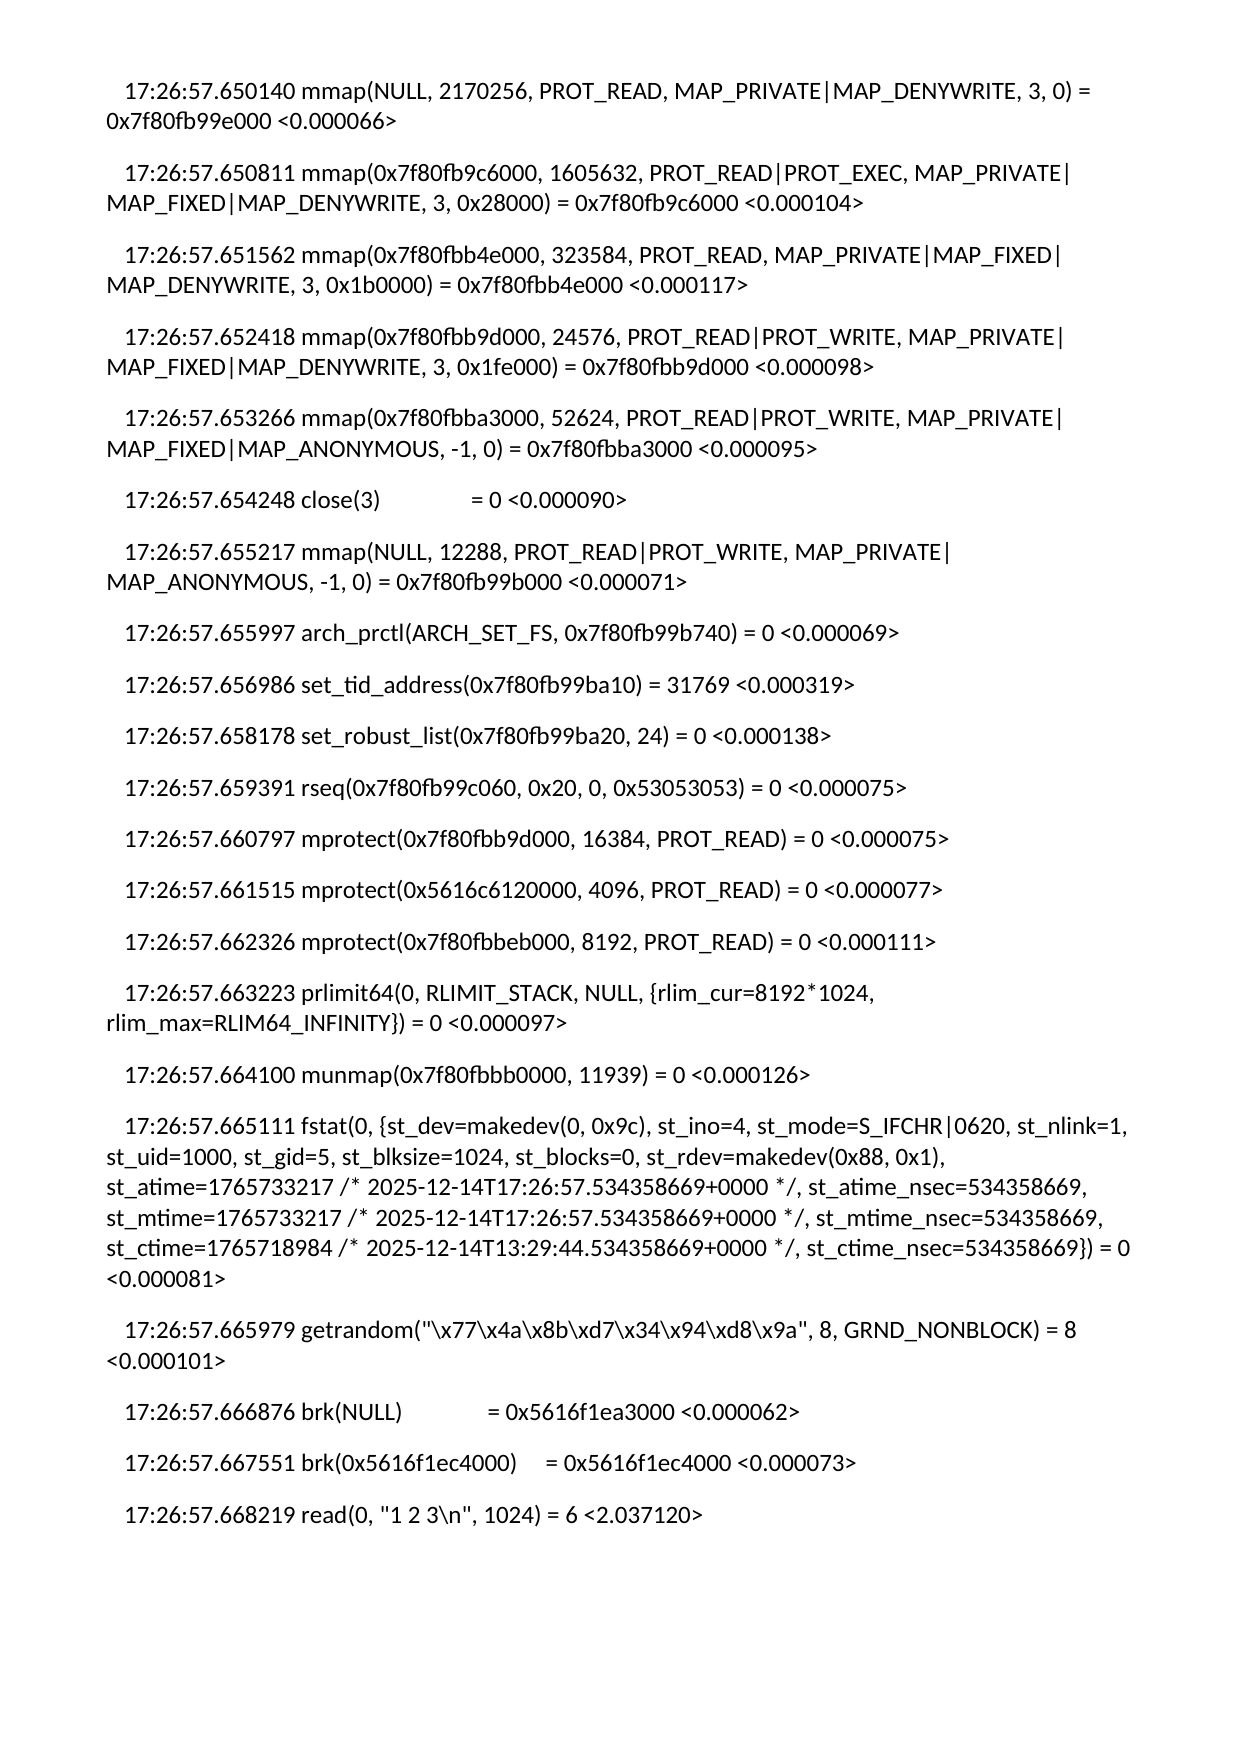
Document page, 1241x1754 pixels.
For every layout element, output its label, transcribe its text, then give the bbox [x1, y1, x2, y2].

text 17:26:57.654248 close(3) = 0 <0.000090> [106, 484, 1147, 515]
text 17:26:57.659391 rseq(0x7f80fb99c060, 0x20, 0, 0x53053053) = 0 <0.000075> [106, 772, 1147, 802]
text 17:26:57.655997 arch_prctl(ARCH_SET_FS, 0x7f80fb99b740) = 0 <0.000069> [106, 618, 1147, 648]
text 17:26:57.668219 read(0, "1 2 3\n", 1024) = 6 <2.037120> [106, 1499, 1147, 1529]
text 17:26:57.650811 mmap(0x7f80fb9c6000, 1605632, PROT_READ|PROT_EXEC, MAP_PRIVATE|MAP_FIXED|MAP_DENYWRITE, 3, 0x28000) = 0x7f80fb9c6000 <0.000104> [106, 157, 1147, 218]
text 17:26:57.655217 mmap(NULL, 12288, PROT_READ|PROT_WRITE, MAP_PRIVATE|MAP_ANONYMOUS, -1, 0) = 0x7f80fb99b000 <0.000071> [106, 536, 1147, 597]
text 17:26:57.656986 set_tid_address(0x7f80fb99ba10) = 31769 <0.000319> [106, 669, 1147, 699]
text 17:26:57.661515 mprotect(0x5616c6120000, 4096, PROT_READ) = 0 <0.000077> [106, 874, 1147, 905]
text 17:26:57.664100 munmap(0x7f80fbbb0000, 11939) = 0 <0.000126> [106, 1059, 1147, 1089]
text 17:26:57.662326 mprotect(0x7f80fbbeb000, 8192, PROT_READ) = 0 <0.000111> [106, 926, 1147, 956]
text 17:26:57.666876 brk(NULL) = 0x5616f1ea3000 <0.000062> [106, 1396, 1147, 1427]
text 17:26:57.663223 prlimit64(0, RLIMIT_STACK, NULL, {rlim_cur=8192*1024, rlim_max=RLIM64_INFINITY}) = 0 <0.000097> [106, 977, 1147, 1038]
text 17:26:57.660797 mprotect(0x7f80fbb9d000, 16384, PROT_READ) = 0 <0.000075> [106, 823, 1147, 853]
text 17:26:57.658178 set_robust_list(0x7f80fb99ba20, 24) = 0 <0.000138> [106, 720, 1147, 751]
text 17:26:57.652418 mmap(0x7f80fbb9d000, 24576, PROT_READ|PROT_WRITE, MAP_PRIVATE|MAP_FIXED|MAP_DENYWRITE, 3, 0x1fe000) = 0x7f80fbb9d000 <0.000098> [106, 321, 1147, 382]
text 17:26:57.653266 mmap(0x7f80fbba3000, 52624, PROT_READ|PROT_WRITE, MAP_PRIVATE|MAP_FIXED|MAP_ANONYMOUS, -1, 0) = 0x7f80fbba3000 <0.000095> [106, 402, 1147, 463]
text 17:26:57.650140 mmap(NULL, 2170256, PROT_READ, MAP_PRIVATE|MAP_DENYWRITE, 3, 0) = 0x7f80fb99e000 <0.000066> [106, 75, 1147, 136]
text 17:26:57.665111 fstat(0, {st_dev=makedev(0, 0x9c), st_ino=4, st_mode=S_IFCHR|0620, st_nlink=1, st_uid=1000, st_gid=5, st_blksize=1024, st_blocks=0, st_rdev=makedev(0x88, 0x1), st_atime=1765733217 /* 2025-12-14T17:26:57.534358669+0000 */, st_atime_nsec=534358669, st_mtime=1765733217 /* 2025-12-14T17:26:57.534358669+0000 */, st_mtime_nsec=534358669, st_ctime=1765718984 /* 2025-12-14T13:29:44.534358669+0000 */, st_ctime_nsec=534358669}) = 0 <0.000081> [106, 1110, 1147, 1293]
text 17:26:57.665979 getrandom("\x77\x4a\x8b\xd7\x34\x94\xd8\x9a", 8, GRND_NONBLOCK) = 8 <0.000101> [106, 1314, 1147, 1375]
text 17:26:57.667551 brk(0x5616f1ec4000) = 0x5616f1ec4000 <0.000073> [106, 1447, 1147, 1478]
text 17:26:57.651562 mmap(0x7f80fbb4e000, 323584, PROT_READ, MAP_PRIVATE|MAP_FIXED|MAP_DENYWRITE, 3, 0x1b0000) = 0x7f80fbb4e000 <0.000117> [106, 239, 1147, 300]
